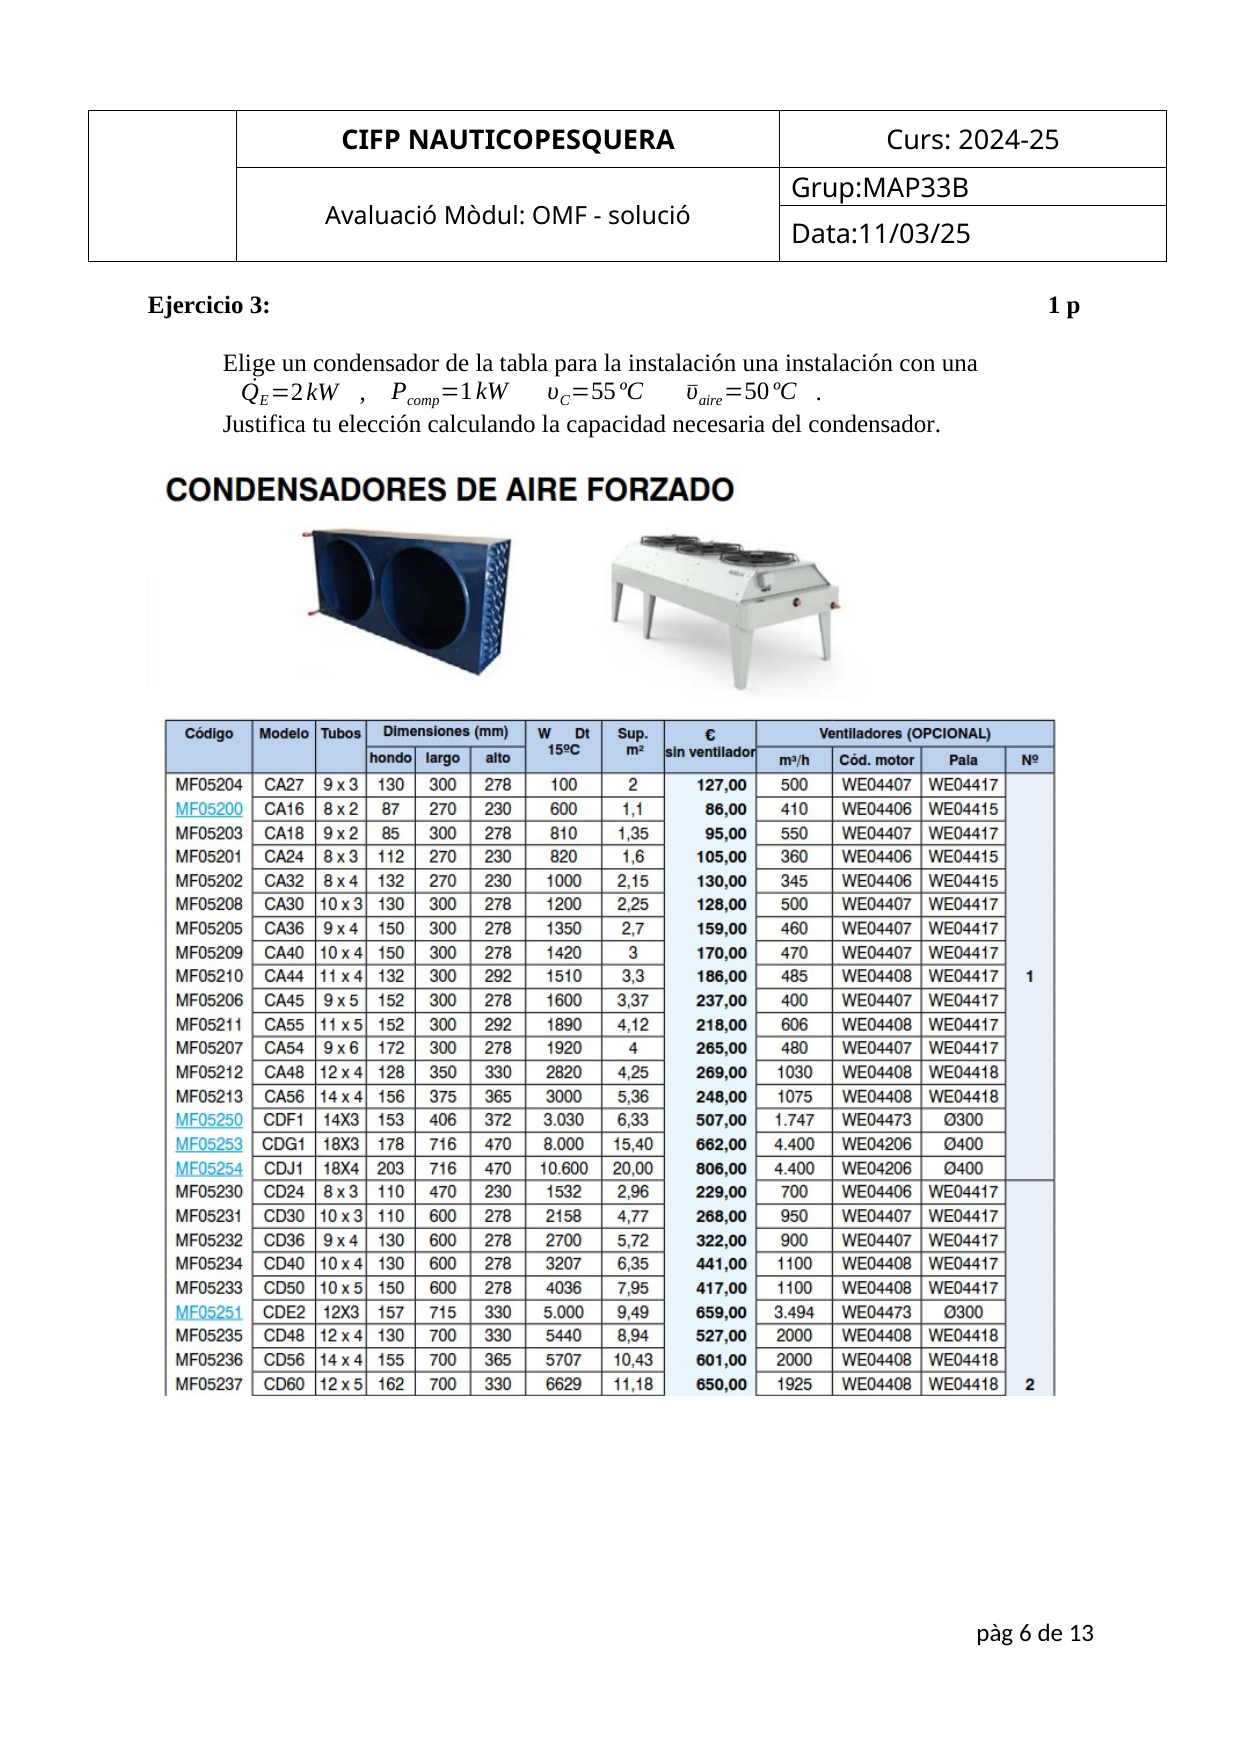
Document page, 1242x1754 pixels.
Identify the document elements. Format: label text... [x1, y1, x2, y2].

list Justifica tu elección calculando la capacidad necesaria del condensador. [185, 409, 1094, 438]
list Elige un condensador de la tabla para la instalación una instalación con una , . [185, 348, 1094, 409]
picture [147, 466, 1094, 1396]
text Ejercicio 3: 1 p [148, 290, 1094, 319]
